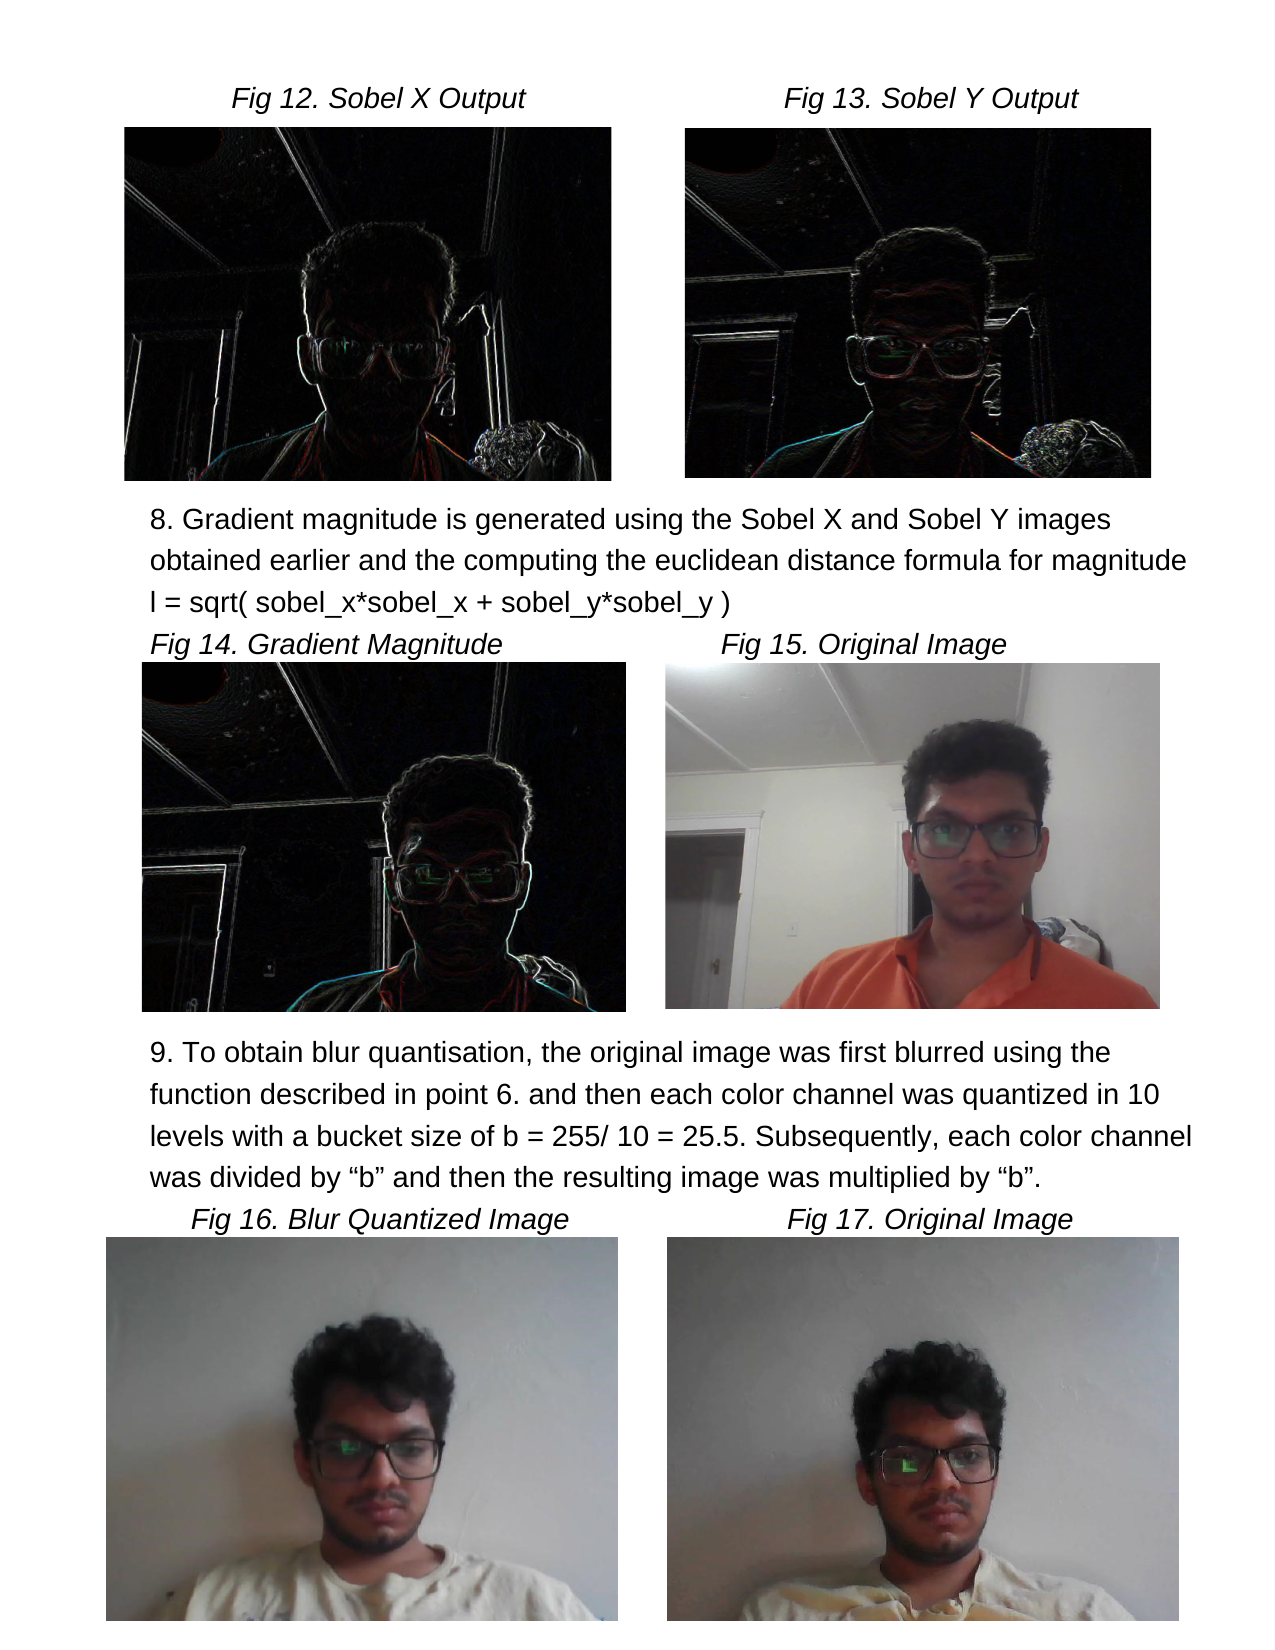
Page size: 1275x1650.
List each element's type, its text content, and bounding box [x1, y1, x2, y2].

text 9. To obtain blur quantisation, the original image was first blurred using the function described in point 6. and then each color channel was quantized in 10 levels with a bucket size of b = 255/ 10 = 25.5. Subsequently, each color channel was divided by “b” and then the resulting image was multiplied by “b”. [149, 1035, 1200, 1194]
picture [141, 662, 626, 1012]
picture [667, 1237, 1179, 1621]
picture [665, 663, 1160, 1009]
subtitle Fig 14. Gradient Magnitude Fig 15. Original Image [75, 627, 1200, 661]
subtitle Fig 12. Sobel X Output Fig 13. Sobel Y Output [75, 81, 1200, 115]
picture [684, 128, 1152, 478]
picture [106, 1237, 618, 1621]
subtitle Fig 16. Blur Quantized Image Fig 17. Original Image [75, 1202, 1200, 1236]
picture [124, 127, 612, 481]
text 8. Gradient magnitude is generated using the Sobel X and Sobel Y images obtained earlier and the computing the euclidean distance formula for magnitude l = sqrt( sobel_x*sobel_x + sobel_y*sobel_y ) [149, 502, 1192, 618]
